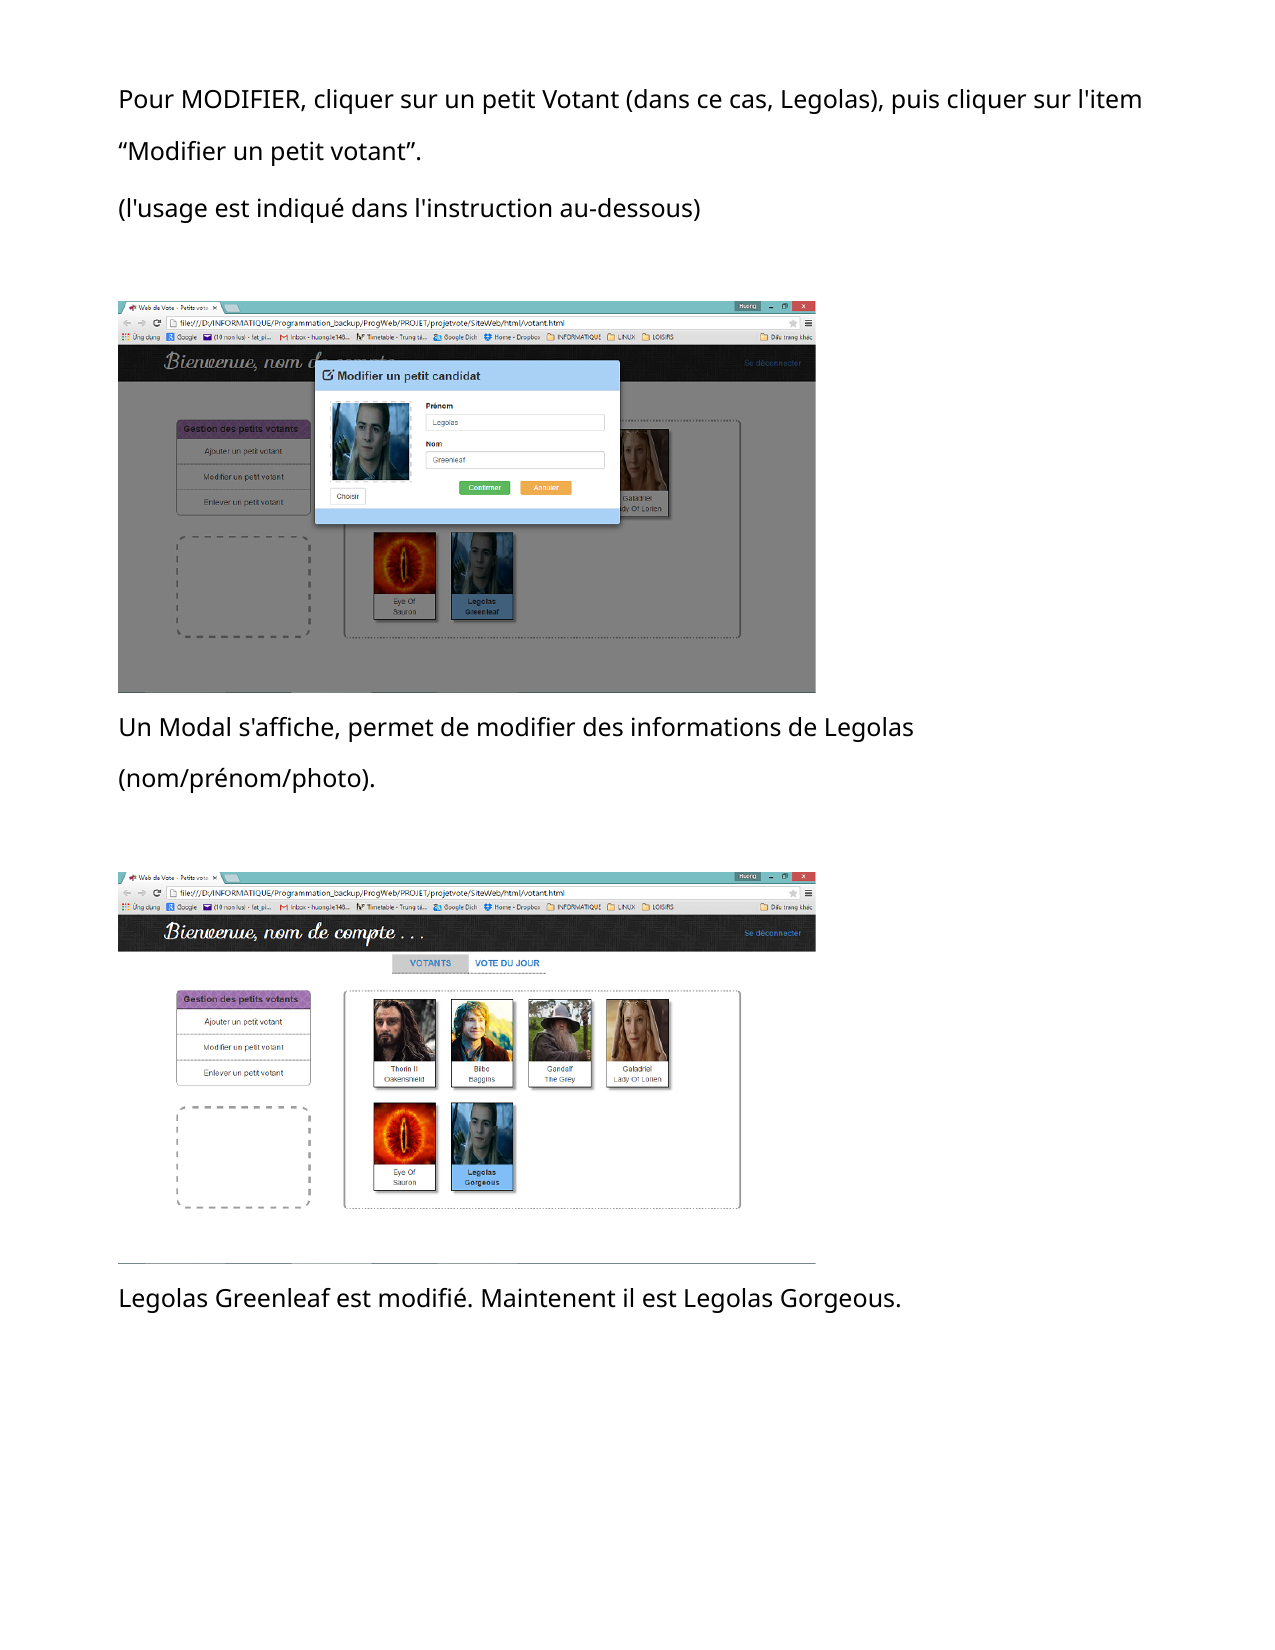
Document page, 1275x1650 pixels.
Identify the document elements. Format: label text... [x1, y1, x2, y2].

text Un Modal s'affiche, permet de modifier des informations de Legolas (nom/prénom/photo). [118, 304, 1157, 795]
text Pour MODIFIER, cliquer sur un petit Votant (dans ce cas, Legolas), puis cliquer sur l'item “Modifier un petit votant”. [118, 82, 1157, 167]
picture [118, 301, 816, 693]
text Legolas Greenleaf est modifié. Maintenent il est Legolas Gorgeous. [118, 875, 1157, 1314]
picture [118, 872, 816, 1264]
text (l'usage est indiqué dans l'instruction au-dessous) [118, 190, 1157, 224]
